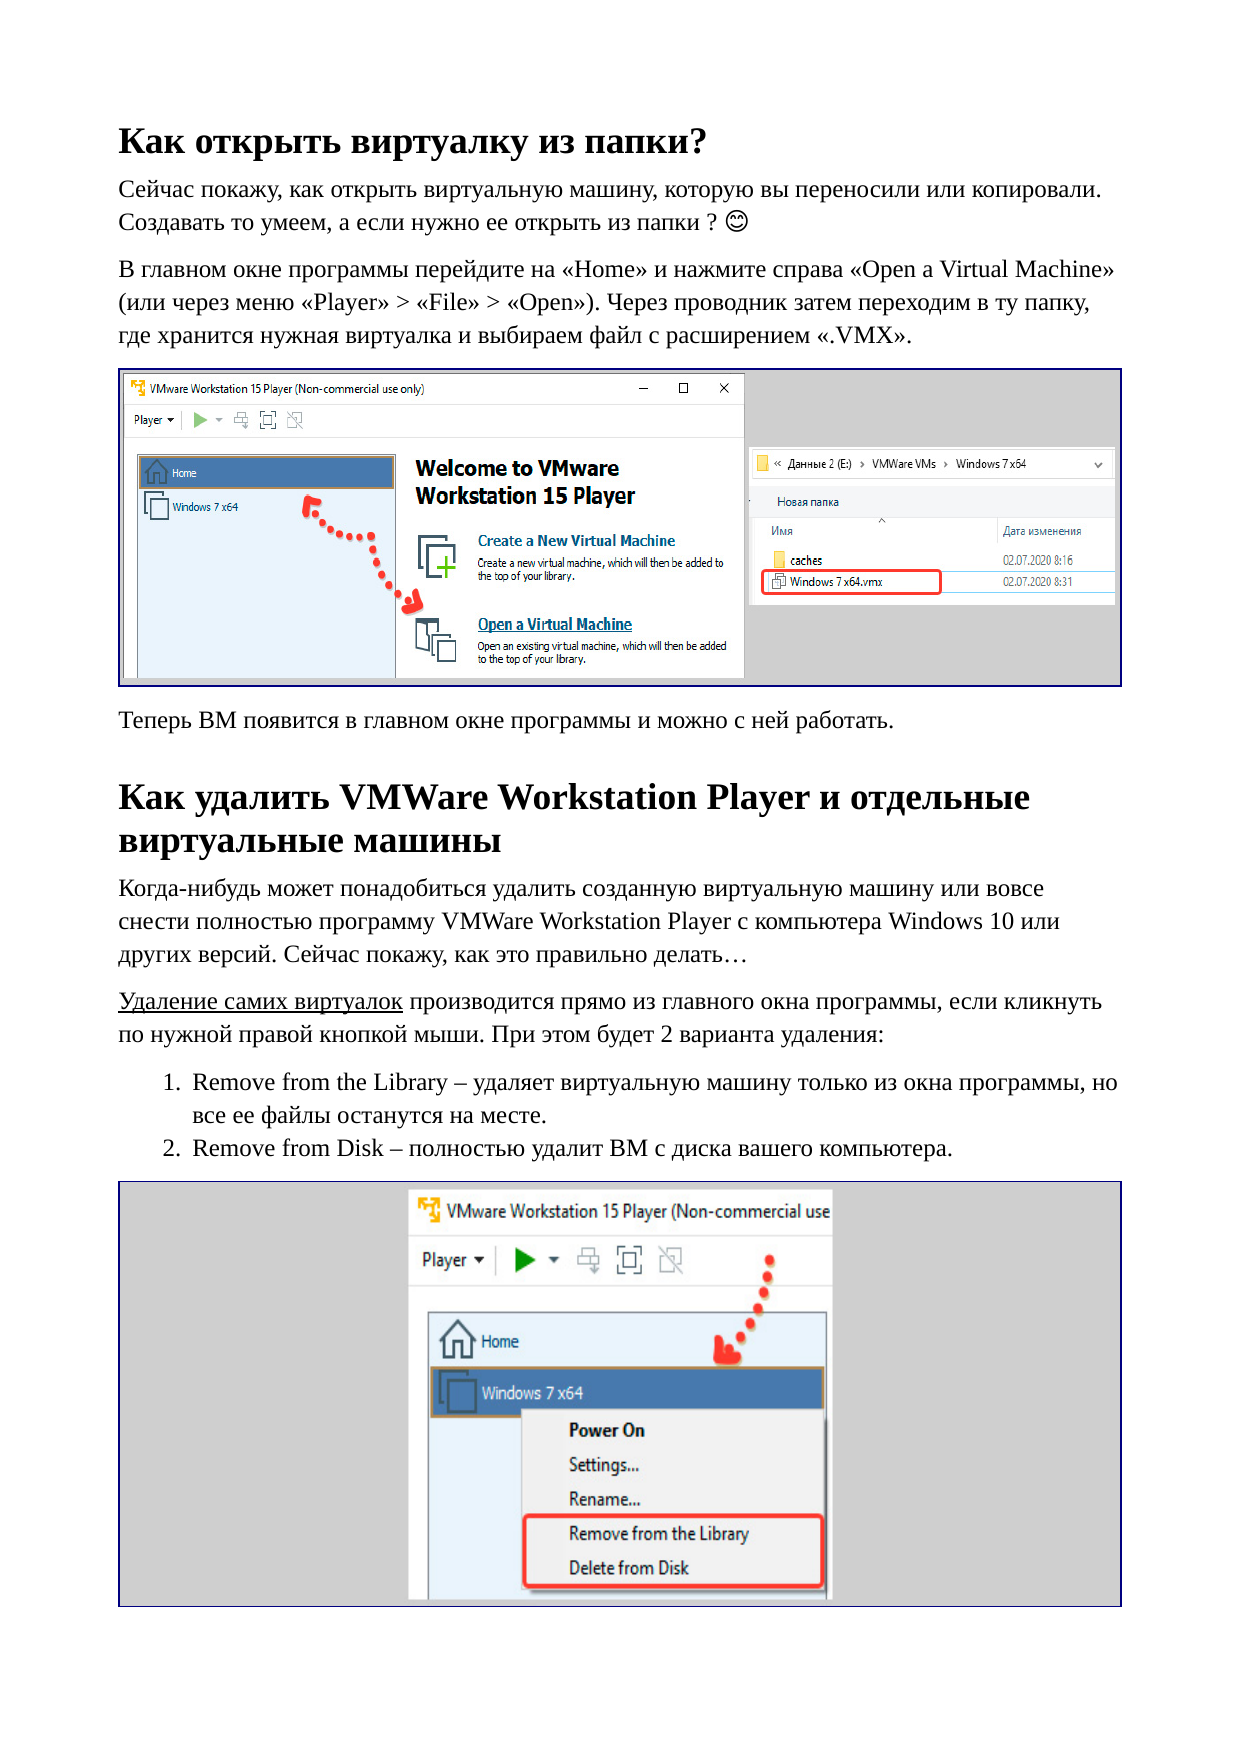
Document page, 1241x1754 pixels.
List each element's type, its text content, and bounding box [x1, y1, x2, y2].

text В главном окне программы перейдите на «Home» и нажмите справа «Open a Virtual Machine» (или через меню «Player» > «File» > «Open»). Через проводник затем переходим в ту папку, где хранится нужная виртуалка и выбираем файл с расширением «.VMX». [118, 254, 1122, 349]
picture [120, 1182, 1120, 1606]
subtitle Как открыть виртуалку из папки? [118, 118, 1122, 161]
picture [120, 370, 1120, 685]
subtitle Как удалить VMWare Workstation Player и отдельные виртуальные машины [118, 774, 1122, 860]
text Удаление самих виртуалок производится прямо из главного окна программы, если кликнуть по нужной правой кнопкой мыши. При этом будет 2 варианта удаления: [118, 986, 1122, 1048]
text Когда-нибудь может понадобиться удалить созданную виртуальную машину или вовсе снести полностью программу VMWare Workstation Player c компьютера Windows 10 или других версий. Сейчас покажу, как это правильно делать… [118, 873, 1122, 968]
text Теперь ВМ появится в главном окне программы и можно с ней работать. [118, 706, 1122, 734]
text Сейчас покажу, как открыть виртуальную машину, которую вы переносили или копировали. Создавать то умеем, а если нужно ее открыть из папки ? 😊 [118, 174, 1122, 236]
list Remove from Disk – полностью удалит ВМ с диска вашего компьютера. [162, 1133, 1122, 1162]
list Remove from the Library – удаляет виртуальную машину только из окна программы, но все ее файлы останутся на месте. [162, 1067, 1122, 1129]
